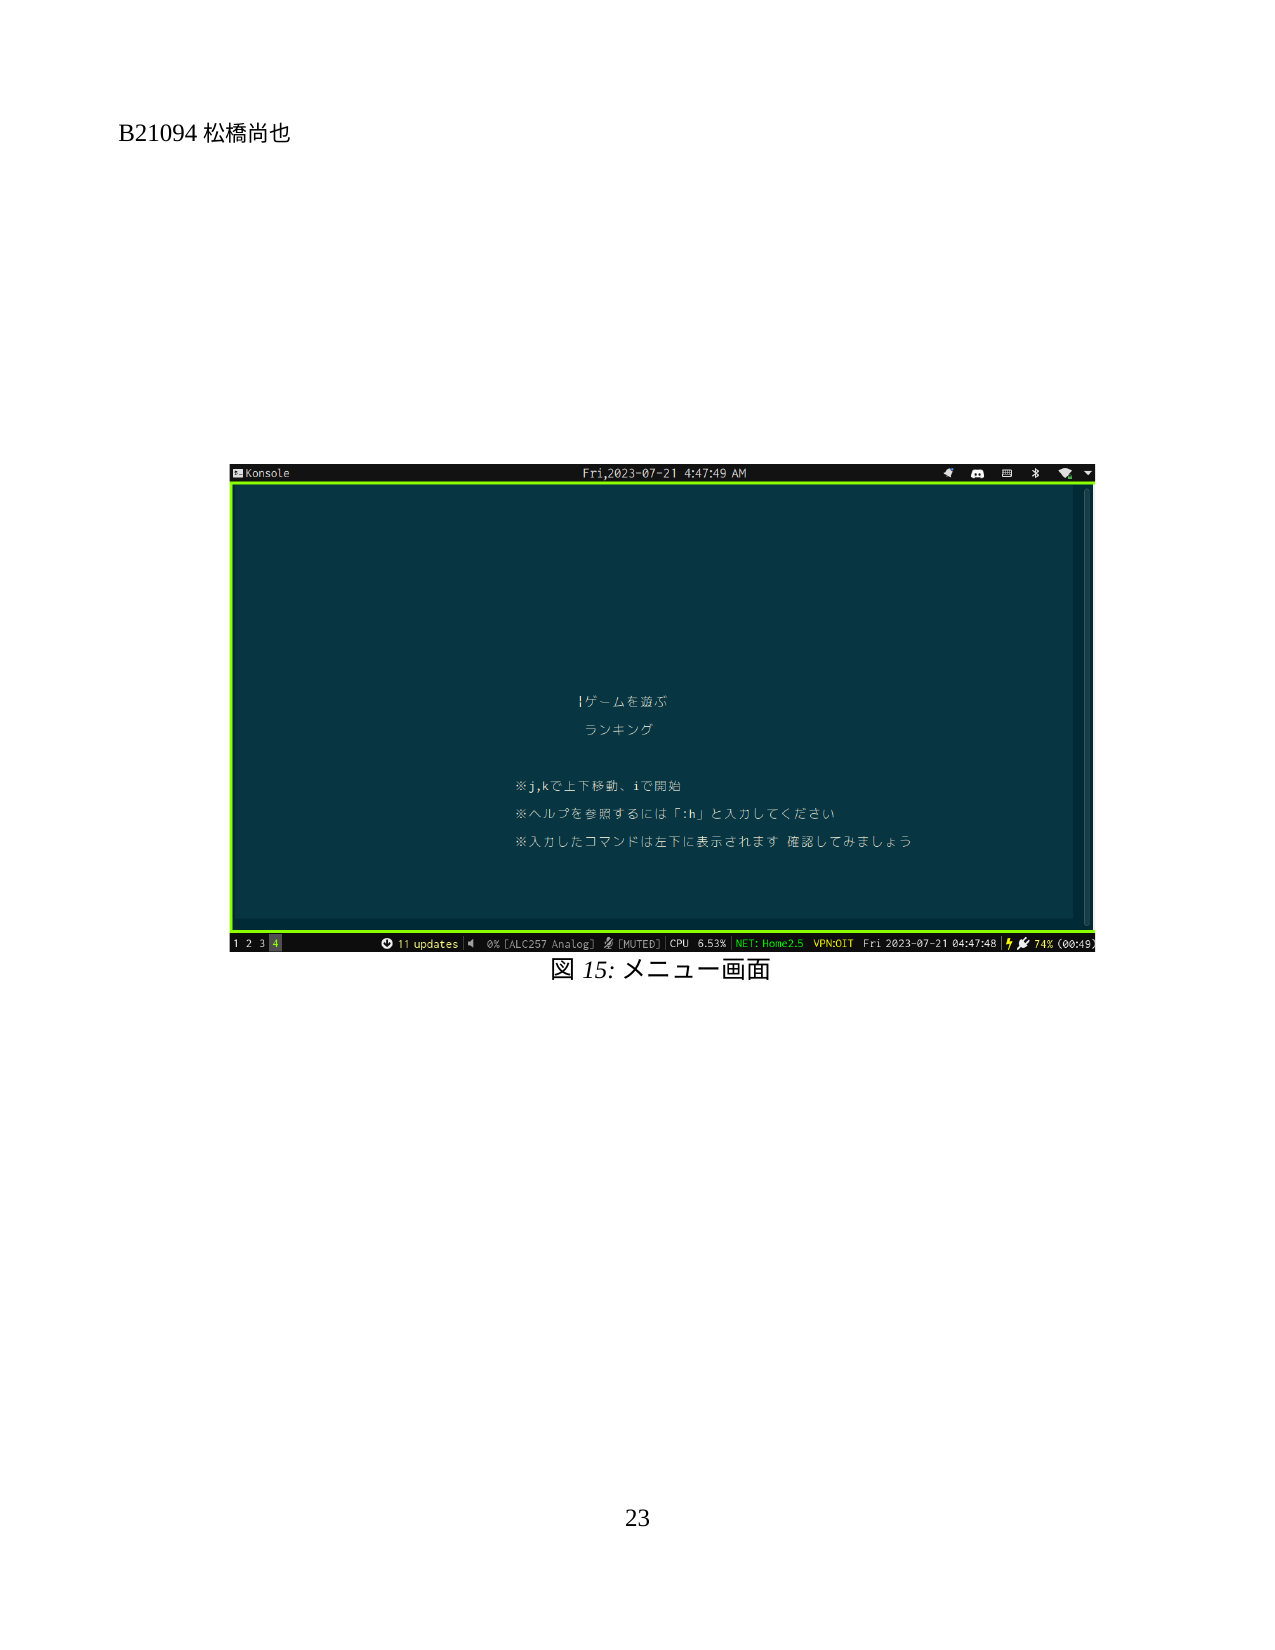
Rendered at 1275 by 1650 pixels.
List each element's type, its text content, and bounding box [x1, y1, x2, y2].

text 図 15: メニュー画面 [181, 465, 1143, 985]
picture [229, 464, 1096, 952]
